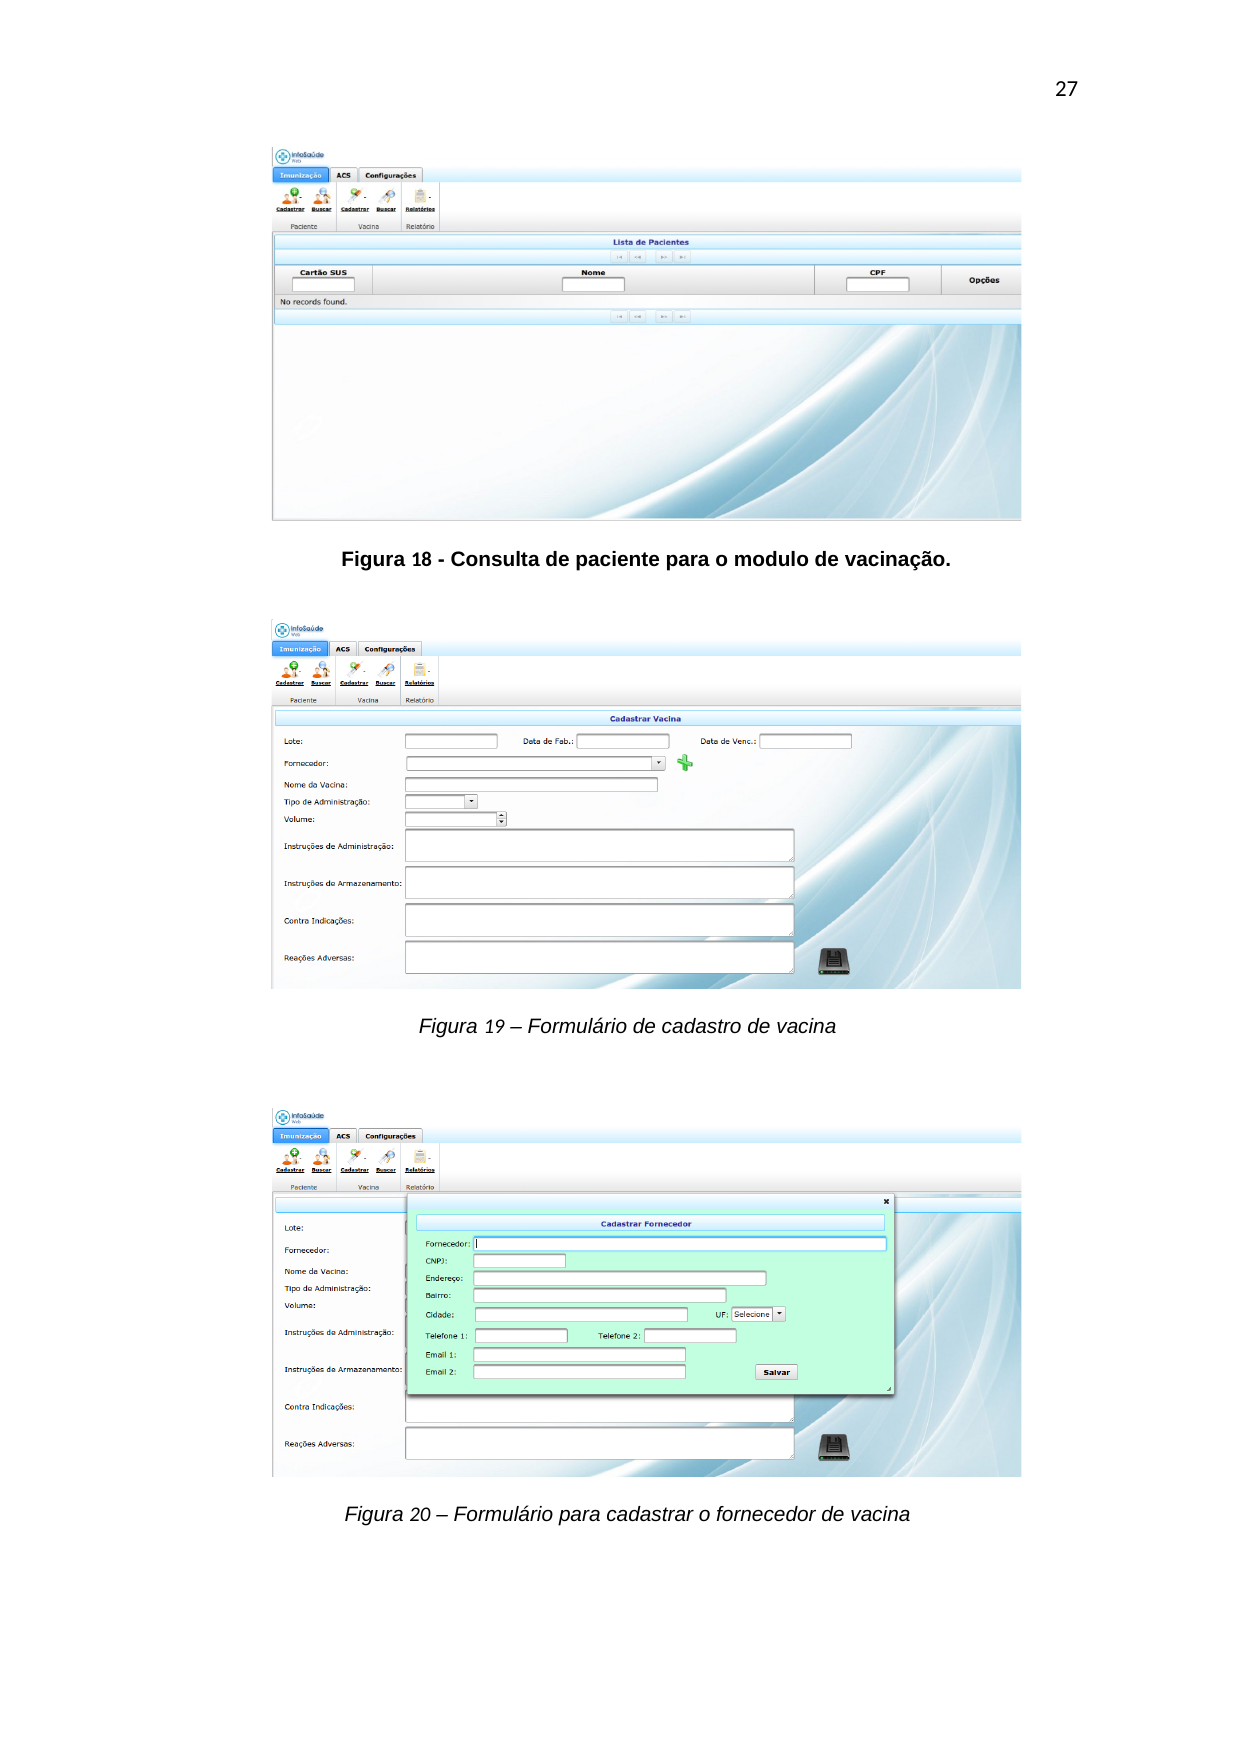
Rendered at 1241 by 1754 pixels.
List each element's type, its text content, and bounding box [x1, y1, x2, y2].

text Figura 18 - Consulta de paciente para o modulo de vacinação. [215, 546, 1078, 571]
picture [271, 619, 1022, 989]
text Figura 20 – Formulário para cadastrar o fornecedor de vacina [177, 1501, 1078, 1527]
picture [271, 1108, 1022, 1477]
text Figura 19 – Formulário de cadastro de vacina [177, 1013, 1078, 1039]
picture [271, 147, 1022, 521]
